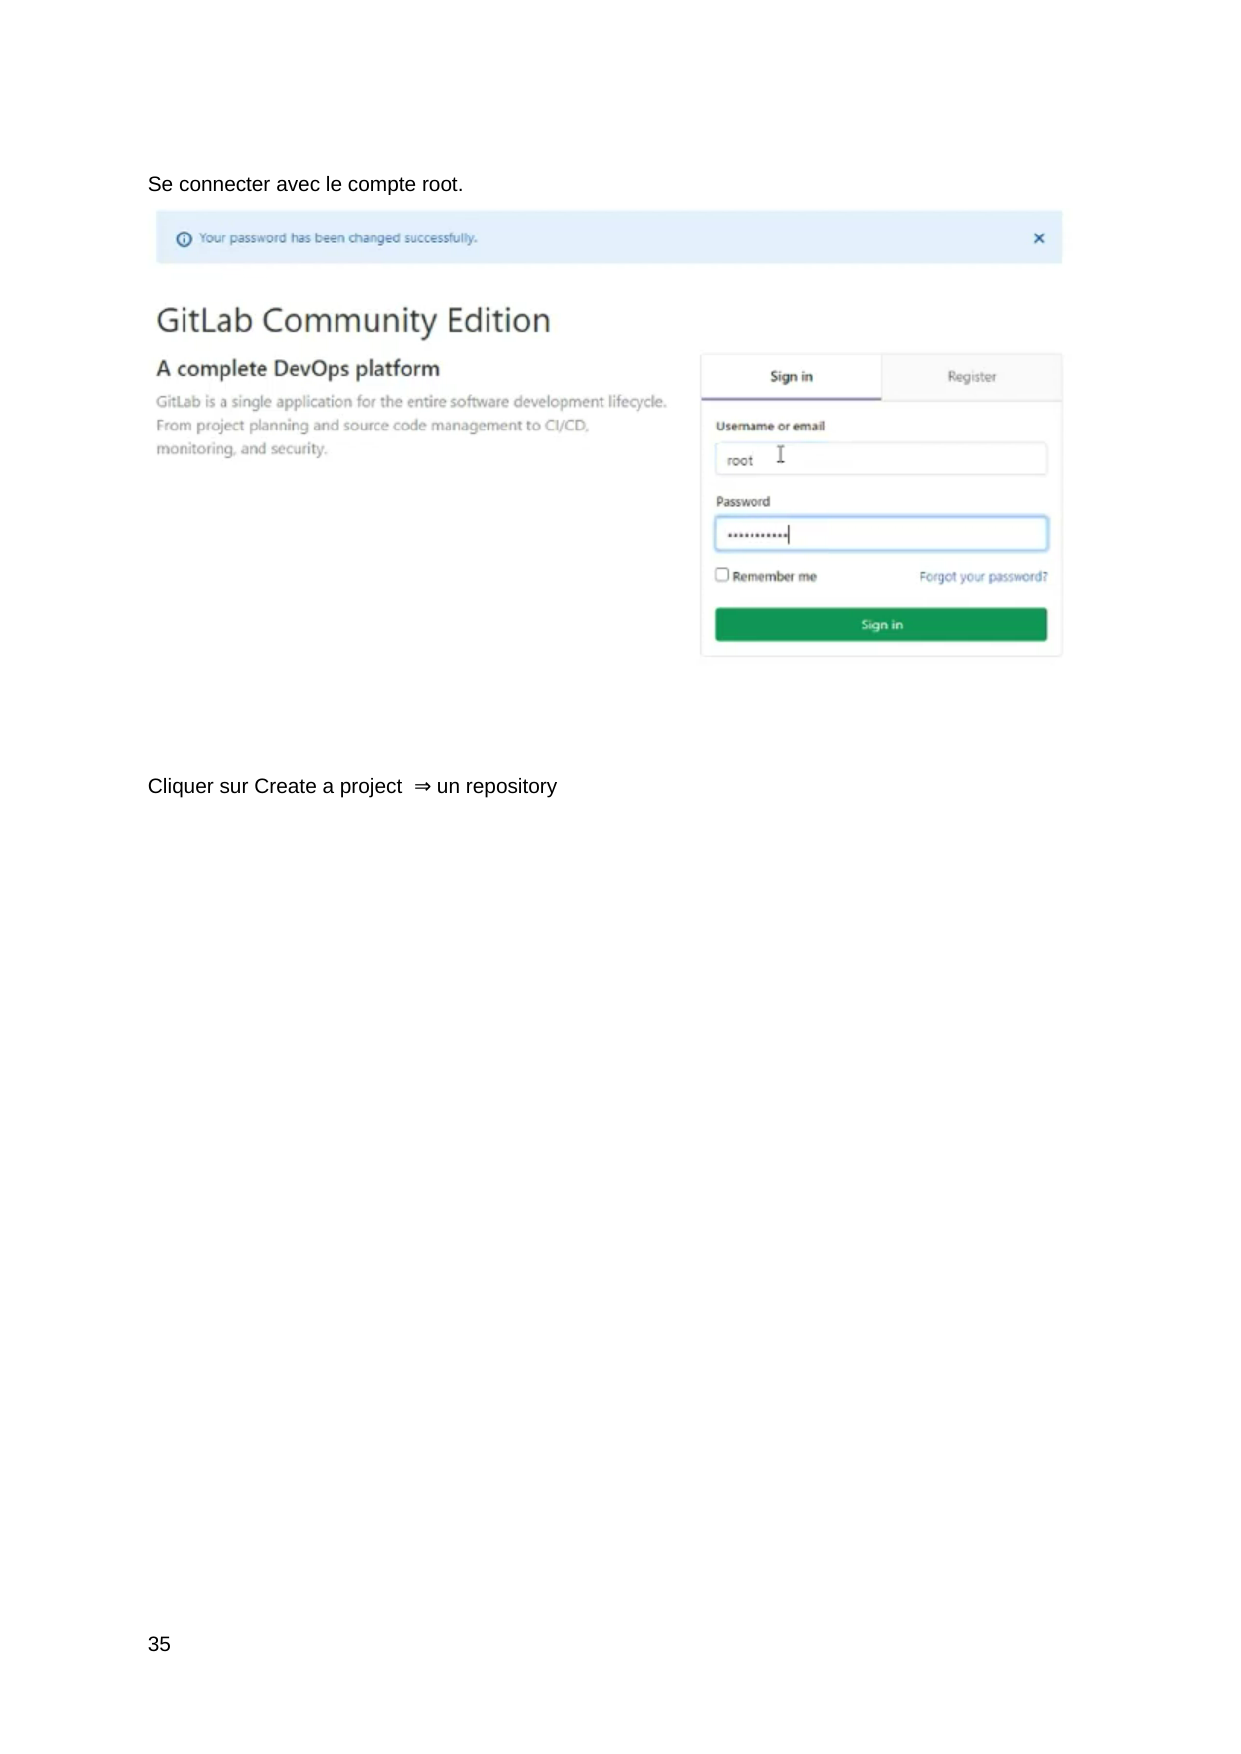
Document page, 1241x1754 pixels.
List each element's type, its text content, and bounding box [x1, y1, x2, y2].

text Cliquer sur Create a project ⇒ un repository [148, 774, 1093, 798]
text Se connecter avec le compte root. [148, 172, 1093, 195]
picture [147, 195, 1093, 703]
